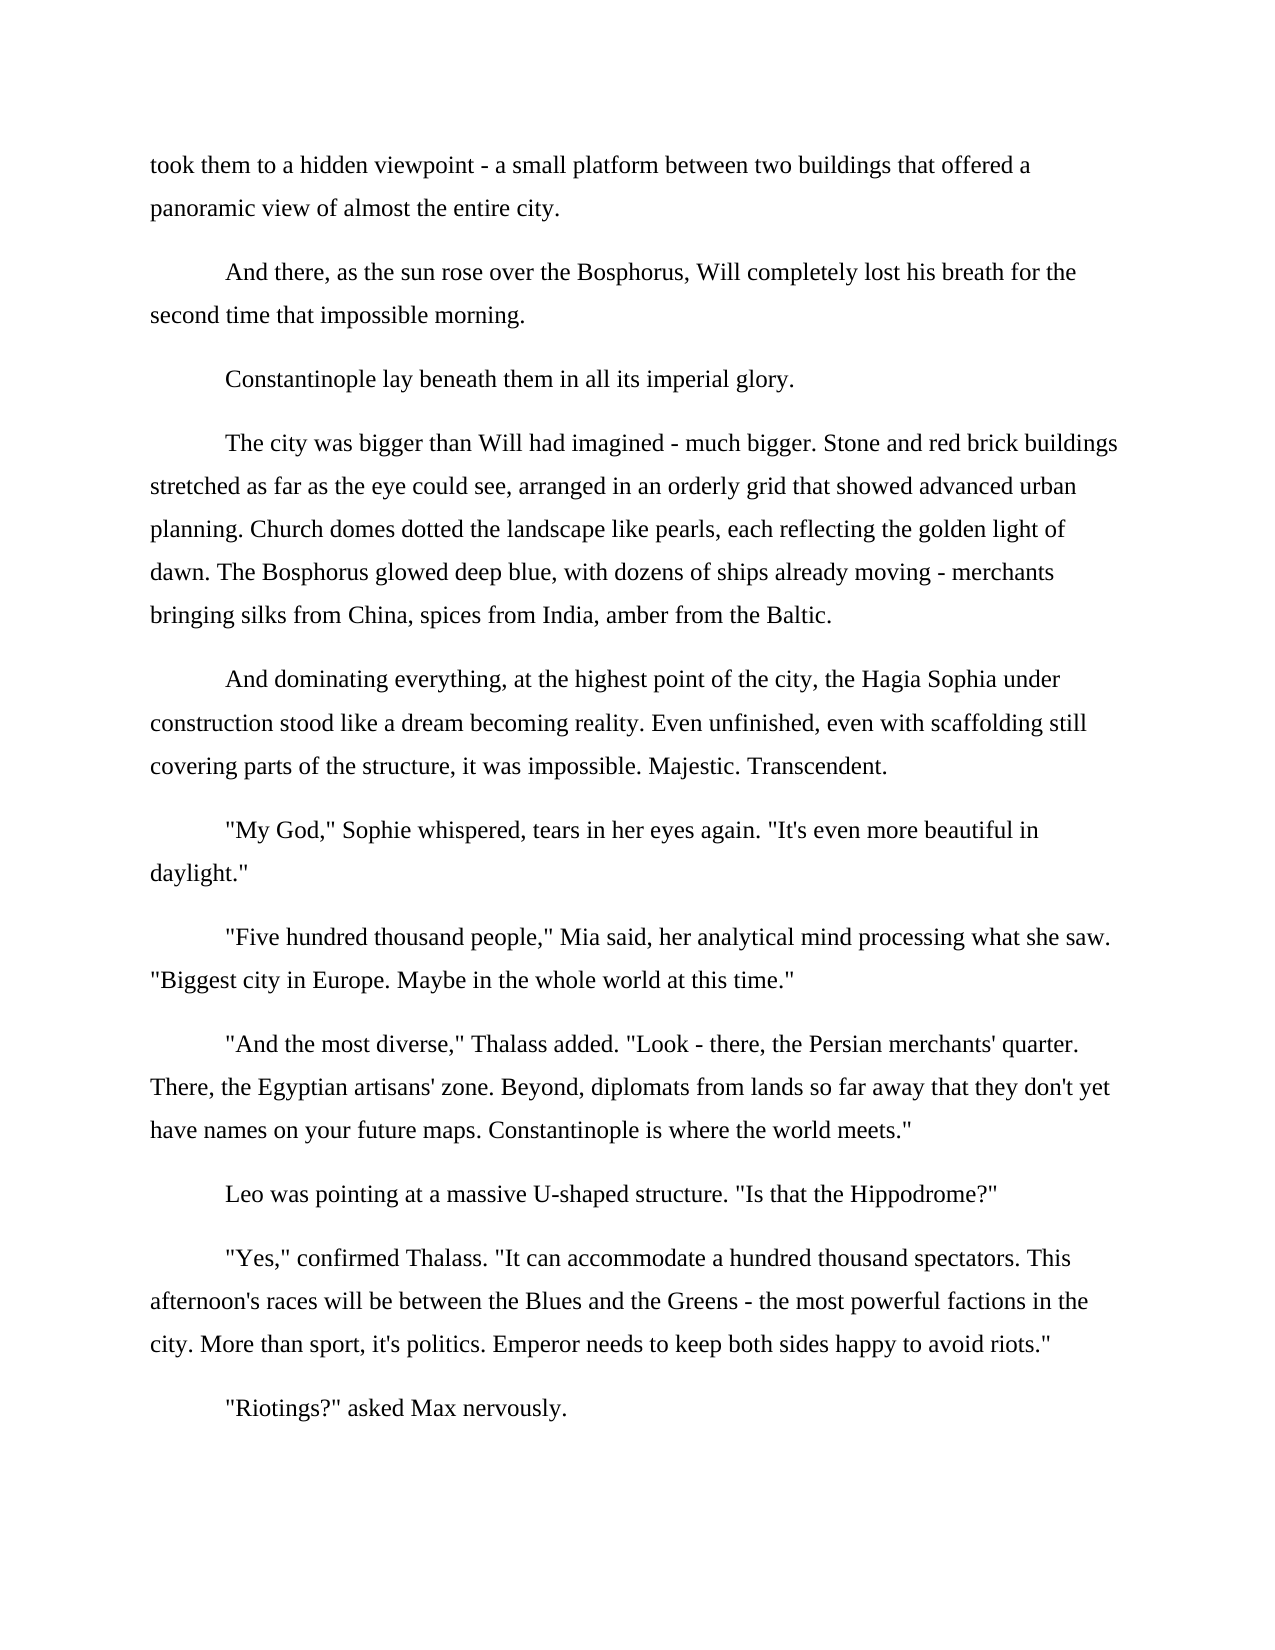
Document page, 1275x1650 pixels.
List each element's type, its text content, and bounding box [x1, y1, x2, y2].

text Leo was pointing at a massive U-shaped structure. "Is that the Hippodrome?" [150, 1179, 1125, 1208]
text Constantinople lay beneath them in all its imperial glory. [150, 364, 1125, 393]
text "Five hundred thousand people," Mia said, her analytical mind processing what she saw. "Biggest city in Europe. Maybe in the whole world at this time." [150, 922, 1125, 994]
text And there, as the sun rose over the Bosphorus, Will completely lost his breath for the second time that impossible morning. [150, 257, 1125, 329]
text "My God," Sophie whispered, tears in her eyes again. "It's even more beautiful in daylight." [150, 815, 1125, 887]
text "And the most diverse," Thalass added. "Look - there, the Persian merchants' quarter. There, the Egyptian artisans' zone. Beyond, diplomats from lands so far away that they don't yet have names on your future maps. Constantinople is where the world meets." [150, 1029, 1125, 1144]
text And dominating everything, at the highest point of the city, the Hagia Sophia under construction stood like a dream becoming reality. Even unfinished, even with scaffolding still covering parts of the structure, it was impossible. Majestic. Transcendent. [150, 664, 1125, 779]
text "Riotings?" asked Max nervously. [150, 1393, 1125, 1422]
text "Yes," confirmed Thalass. "It can accommodate a hundred thousand spectators. This afternoon's races will be between the Blues and the Greens - the most powerful factions in the city. More than sport, it's politics. Emperor needs to keep both sides happy to avoid riots." [150, 1243, 1125, 1358]
text The city was bigger than Will had imagined - much bigger. Stone and red brick buildings stretched as far as the eye could see, arranged in an orderly grid that showed advanced urban planning. Church domes dotted the landscape like pearls, each reflecting the golden light of dawn. The Bosphorus glowed deep blue, with dozens of ships already moving - merchants bringing silks from China, spices from India, amber from the Baltic. [150, 428, 1125, 629]
text took them to a hidden viewpoint - a small platform between two buildings that offered a panoramic view of almost the entire city. [150, 150, 1125, 222]
